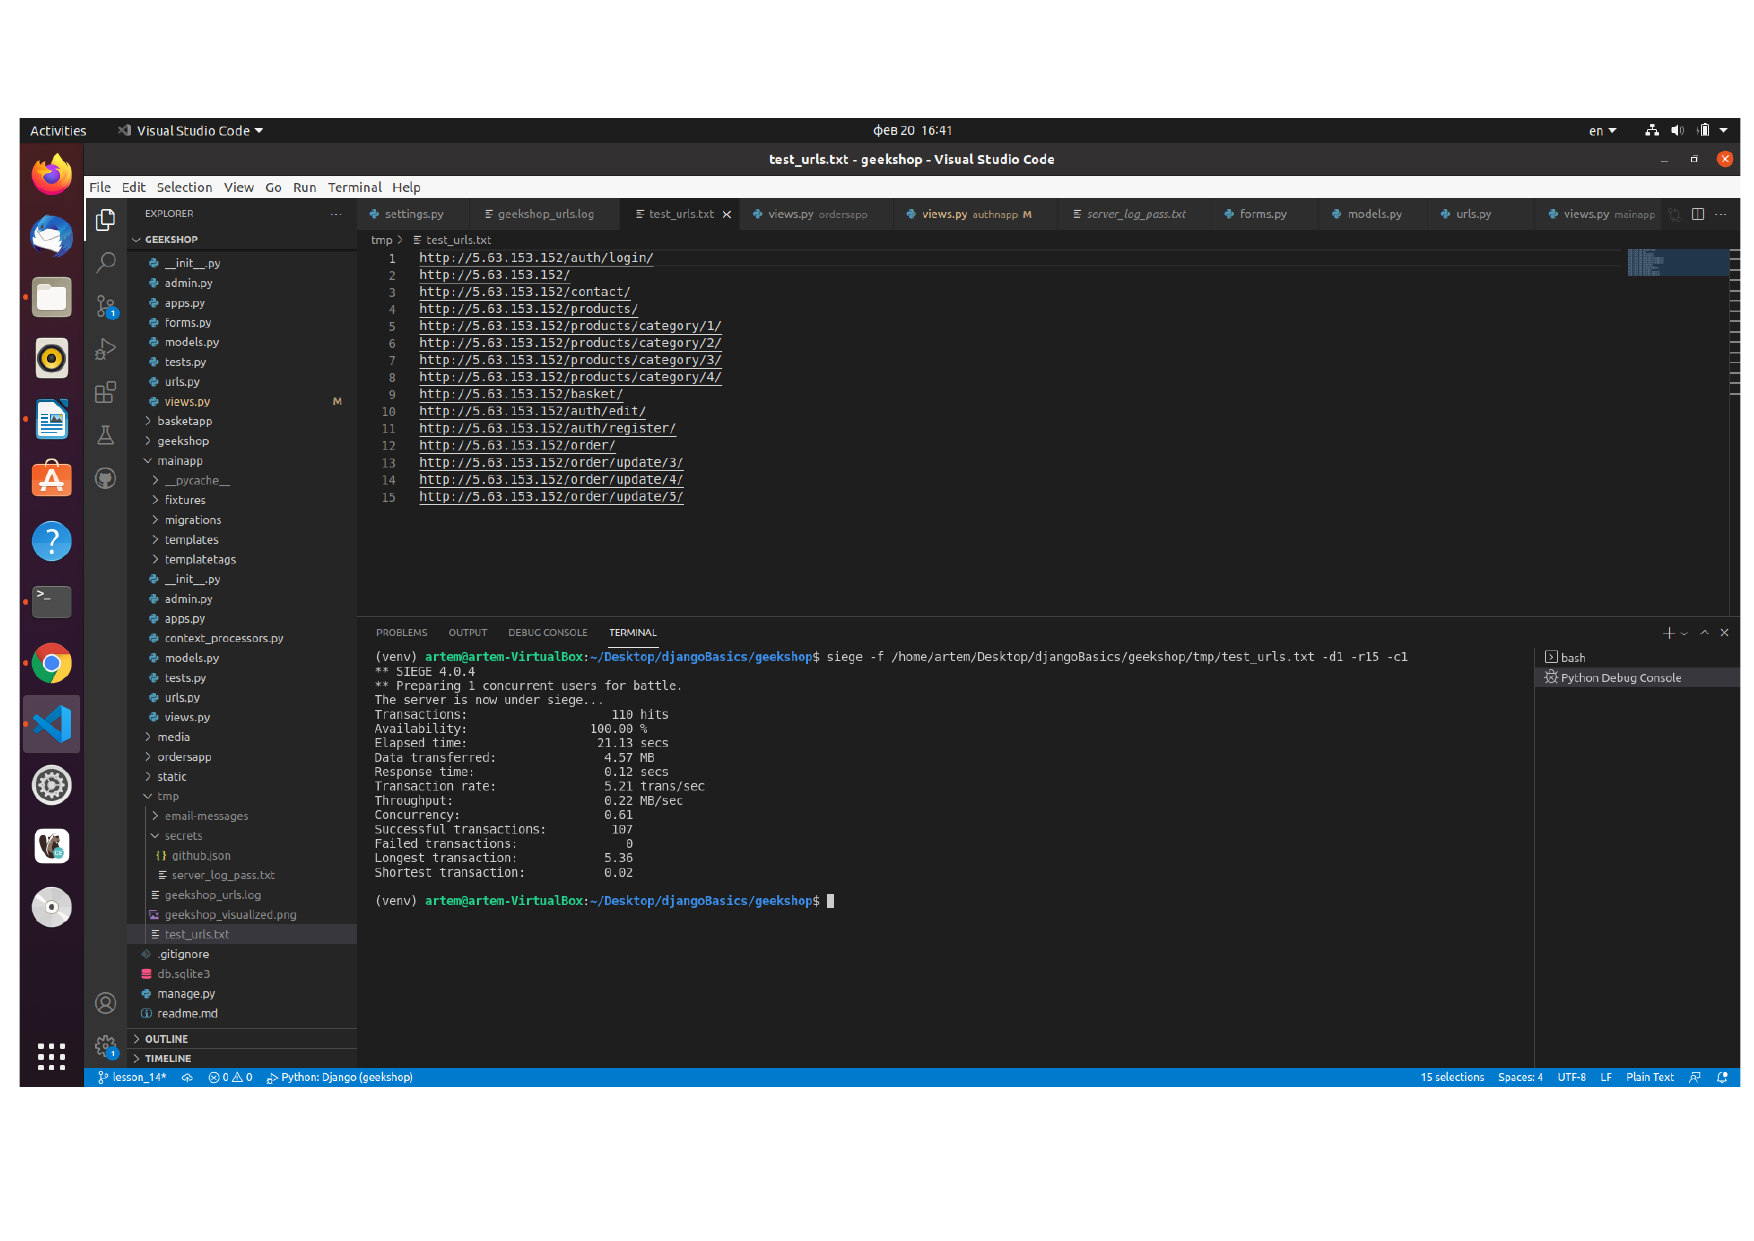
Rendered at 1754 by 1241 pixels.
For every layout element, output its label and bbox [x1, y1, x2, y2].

picture [19, 118, 1741, 1087]
